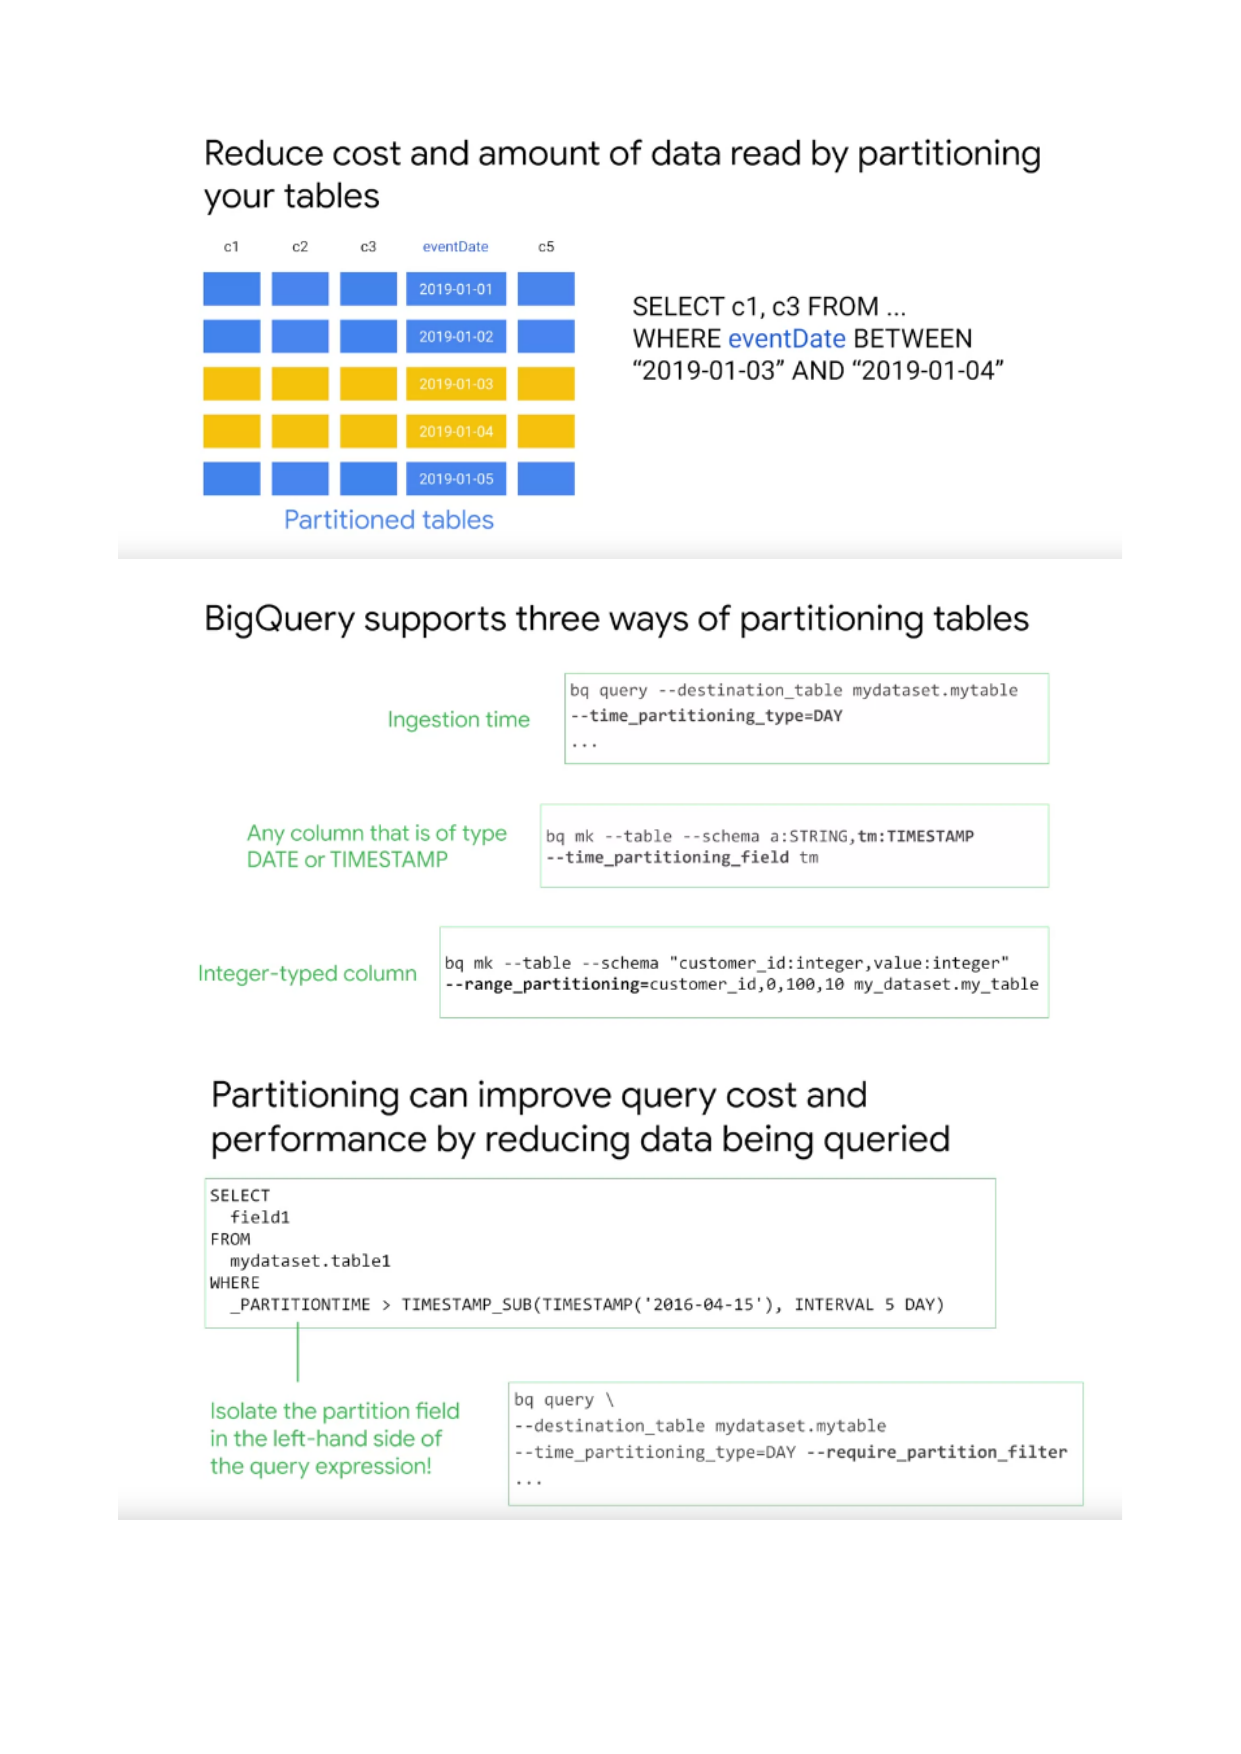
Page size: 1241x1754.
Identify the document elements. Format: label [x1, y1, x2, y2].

picture [118, 118, 1123, 559]
picture [118, 587, 1123, 1029]
picture [118, 1057, 1123, 1520]
